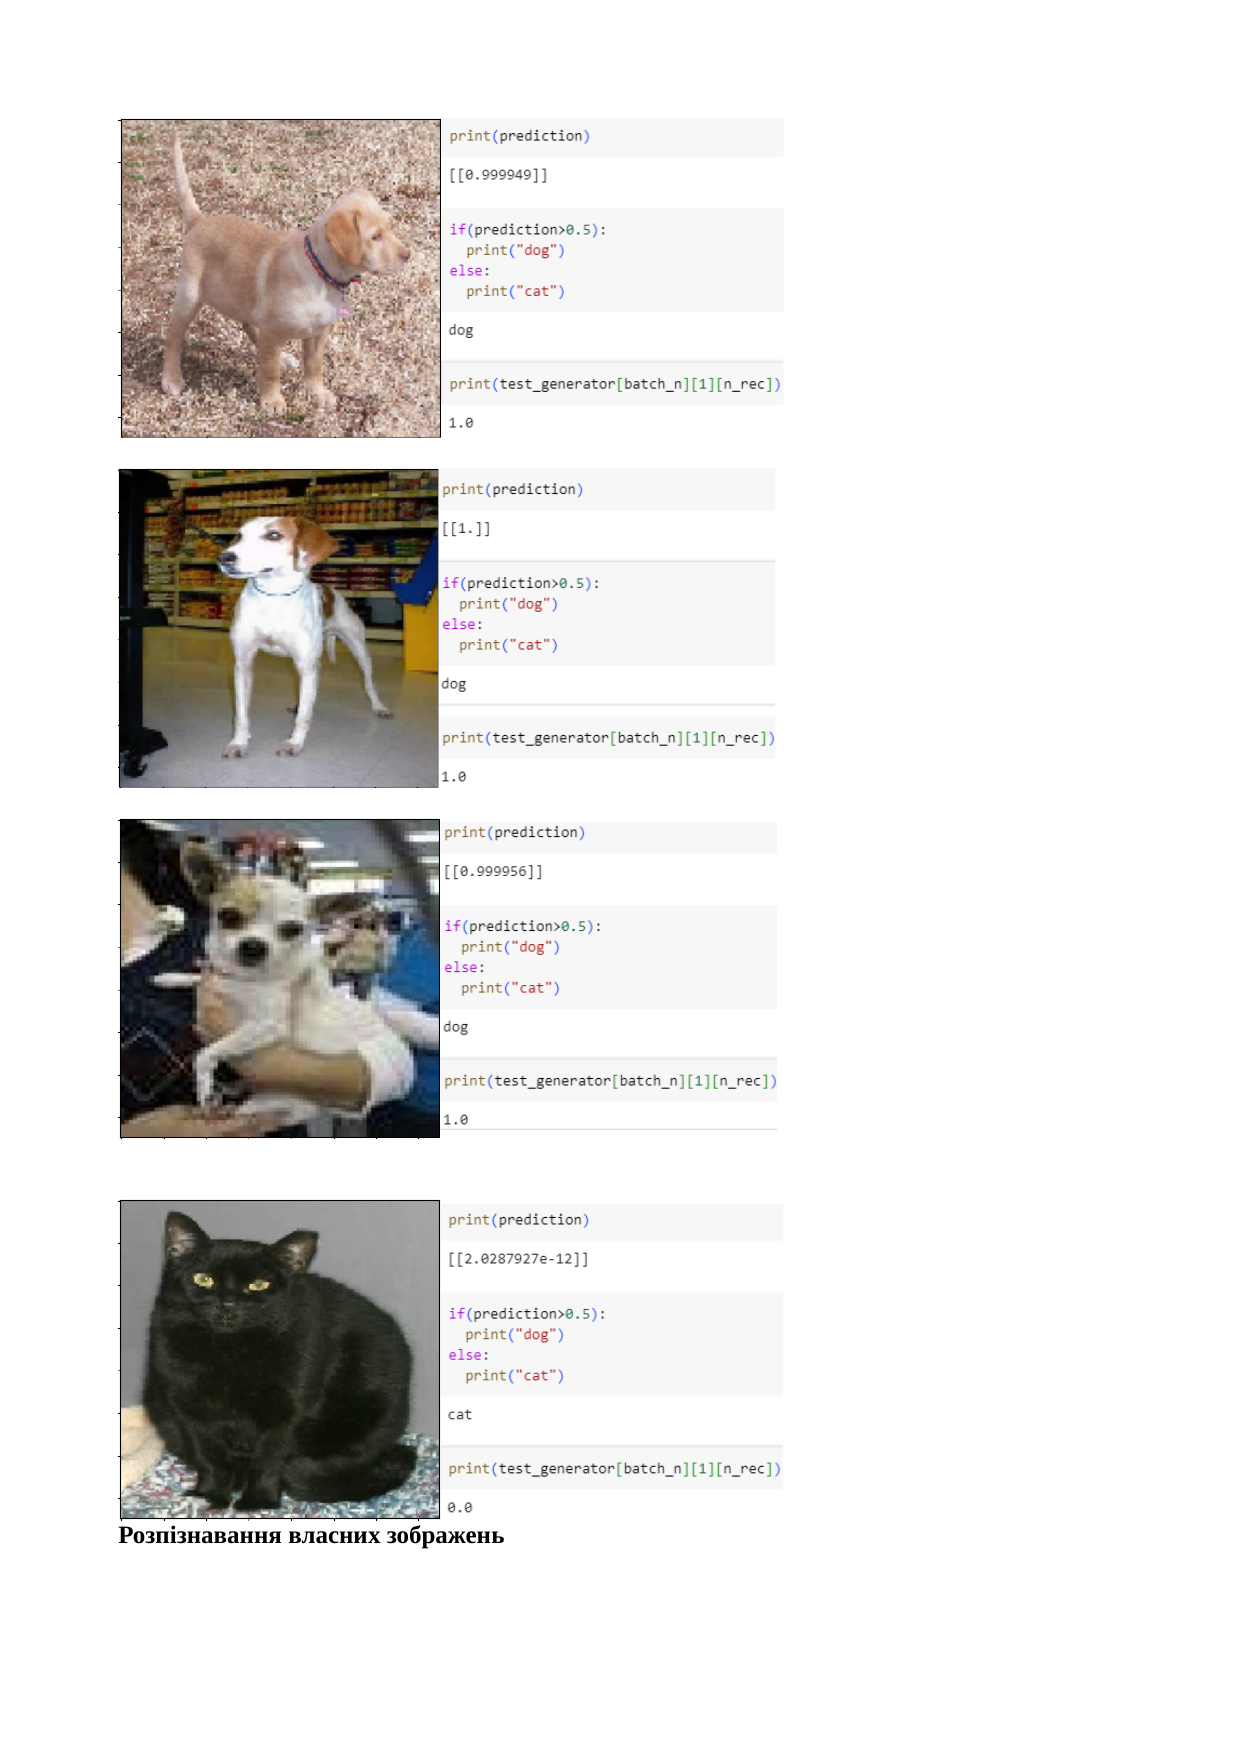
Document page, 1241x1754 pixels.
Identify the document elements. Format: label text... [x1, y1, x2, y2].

picture [118, 118, 784, 438]
picture [118, 817, 778, 1139]
picture [118, 1196, 784, 1521]
text Розпізнавання власних зображень [118, 1225, 1122, 1549]
picture [118, 466, 776, 789]
